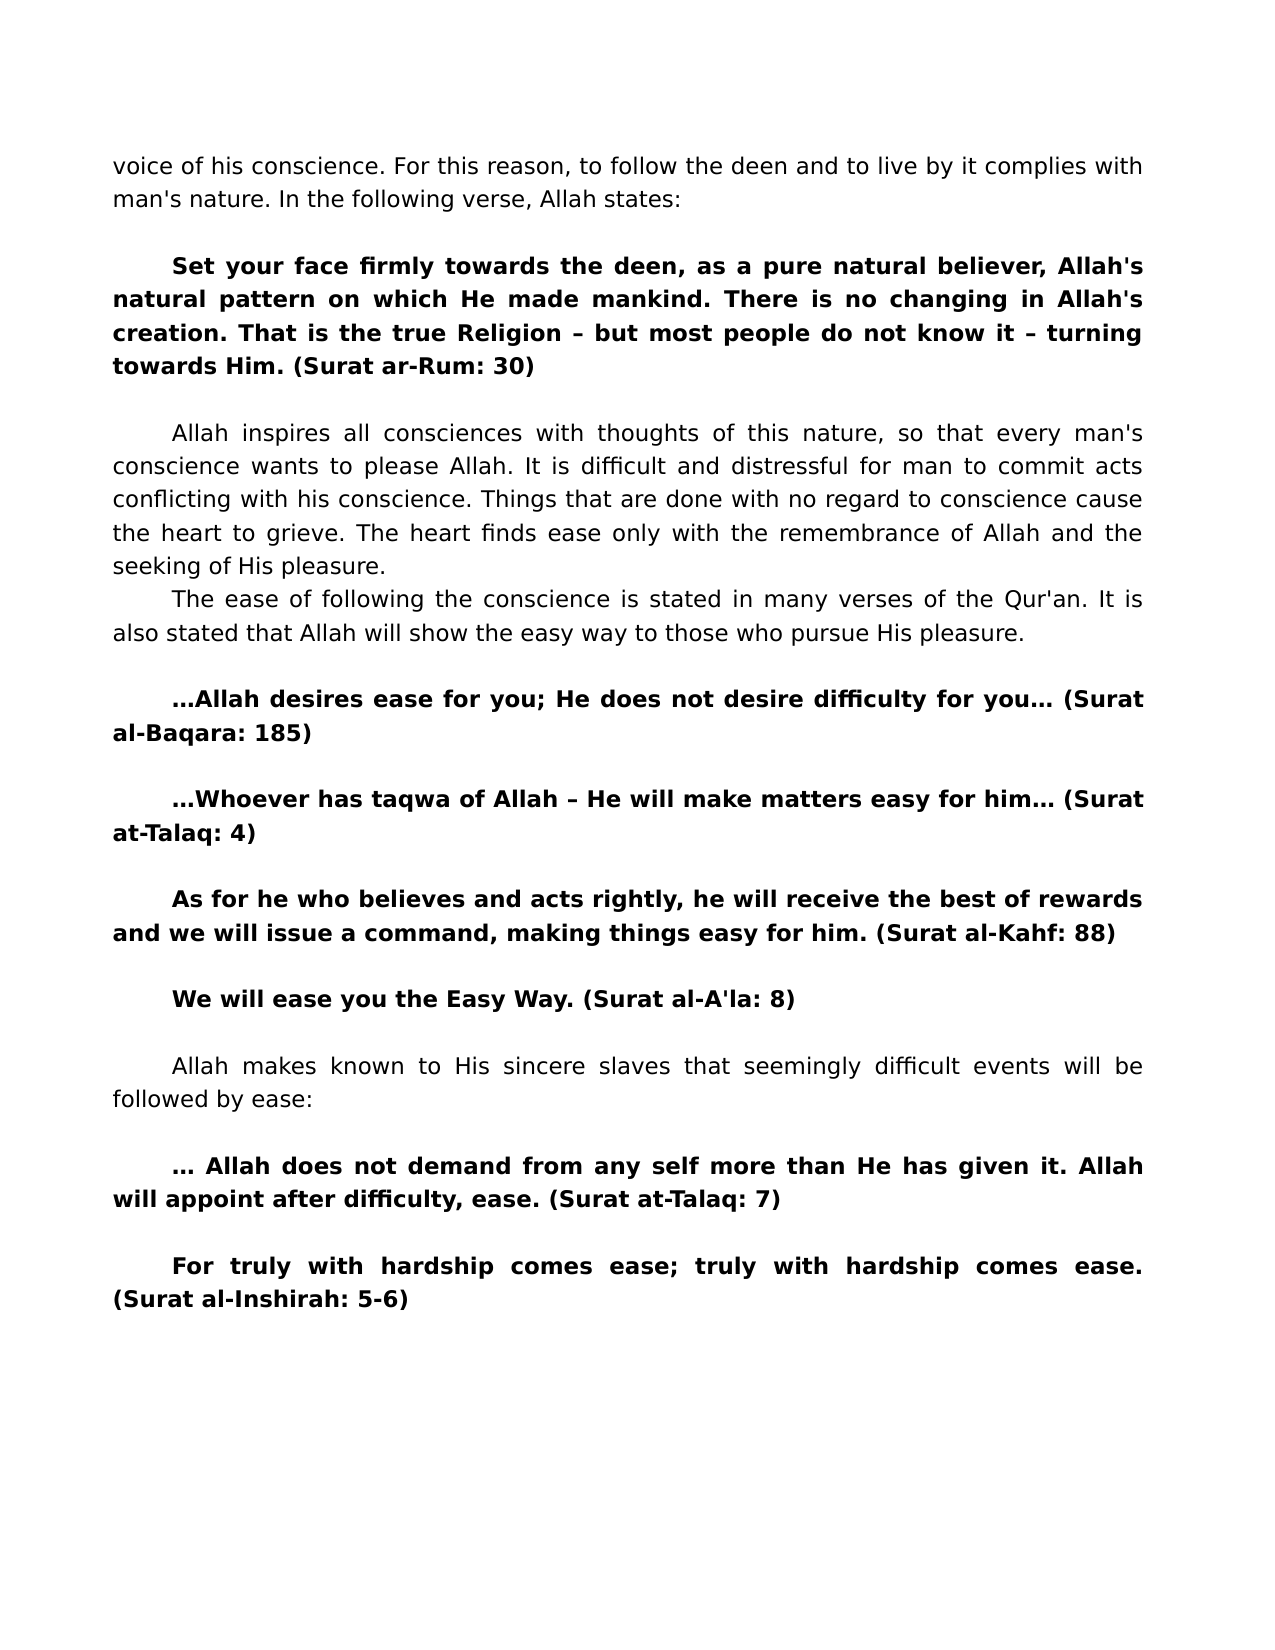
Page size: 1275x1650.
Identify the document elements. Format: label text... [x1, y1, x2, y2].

text … Allah does not demand from any self more than He has given it. Allah will appoint after difficulty, ease. (Surat at-Talaq: 7) [112, 1148, 1145, 1214]
text …Allah desires ease for you; He does not desire difficulty for you… (Surat al-Baqara: 185) [112, 681, 1145, 748]
text voice of his conscience. For this reason, to follow the deen and to live by it complies with man's nature. In the following verse, Allah states: [112, 148, 1145, 214]
text As for he who believes and acts rightly, he will receive the best of rewards and we will issue a command, making things easy for him. (Surat al-Kahf: 88) [112, 881, 1145, 948]
text The ease of following the conscience is stated in many verses of the Qur'an. It is also stated that Allah will show the easy way to those who pursue His pleasure. [112, 581, 1145, 648]
text For truly with hardship comes ease; truly with hardship comes ease. (Surat al-Inshirah: 5-6) [112, 1248, 1145, 1314]
text Allah makes known to His sincere slaves that seemingly difficult events will be followed by ease: [112, 1048, 1145, 1114]
text Allah inspires all consciences with thoughts of this nature, so that every man's conscience wants to please Allah. It is difficult and distressful for man to commit acts conflicting with his conscience. Things that are done with no regard to conscience cause the heart to grieve. The heart finds ease only with the remembrance of Allah and the seeking of His pleasure. [112, 414, 1145, 581]
text We will ease you the Easy Way. (Surat al-A'la: 8) [112, 981, 1145, 1014]
text …Whoever has taqwa of Allah – He will make matters easy for him… (Surat at-Talaq: 4) [112, 781, 1145, 848]
text Set your face firmly towards the deen, as a pure natural believer, Allah's natural pattern on which He made mankind. There is no changing in Allah's creation. That is the true Religion – but most people do not know it – turning towards Him. (Surat ar-Rum: 30) [112, 248, 1145, 381]
